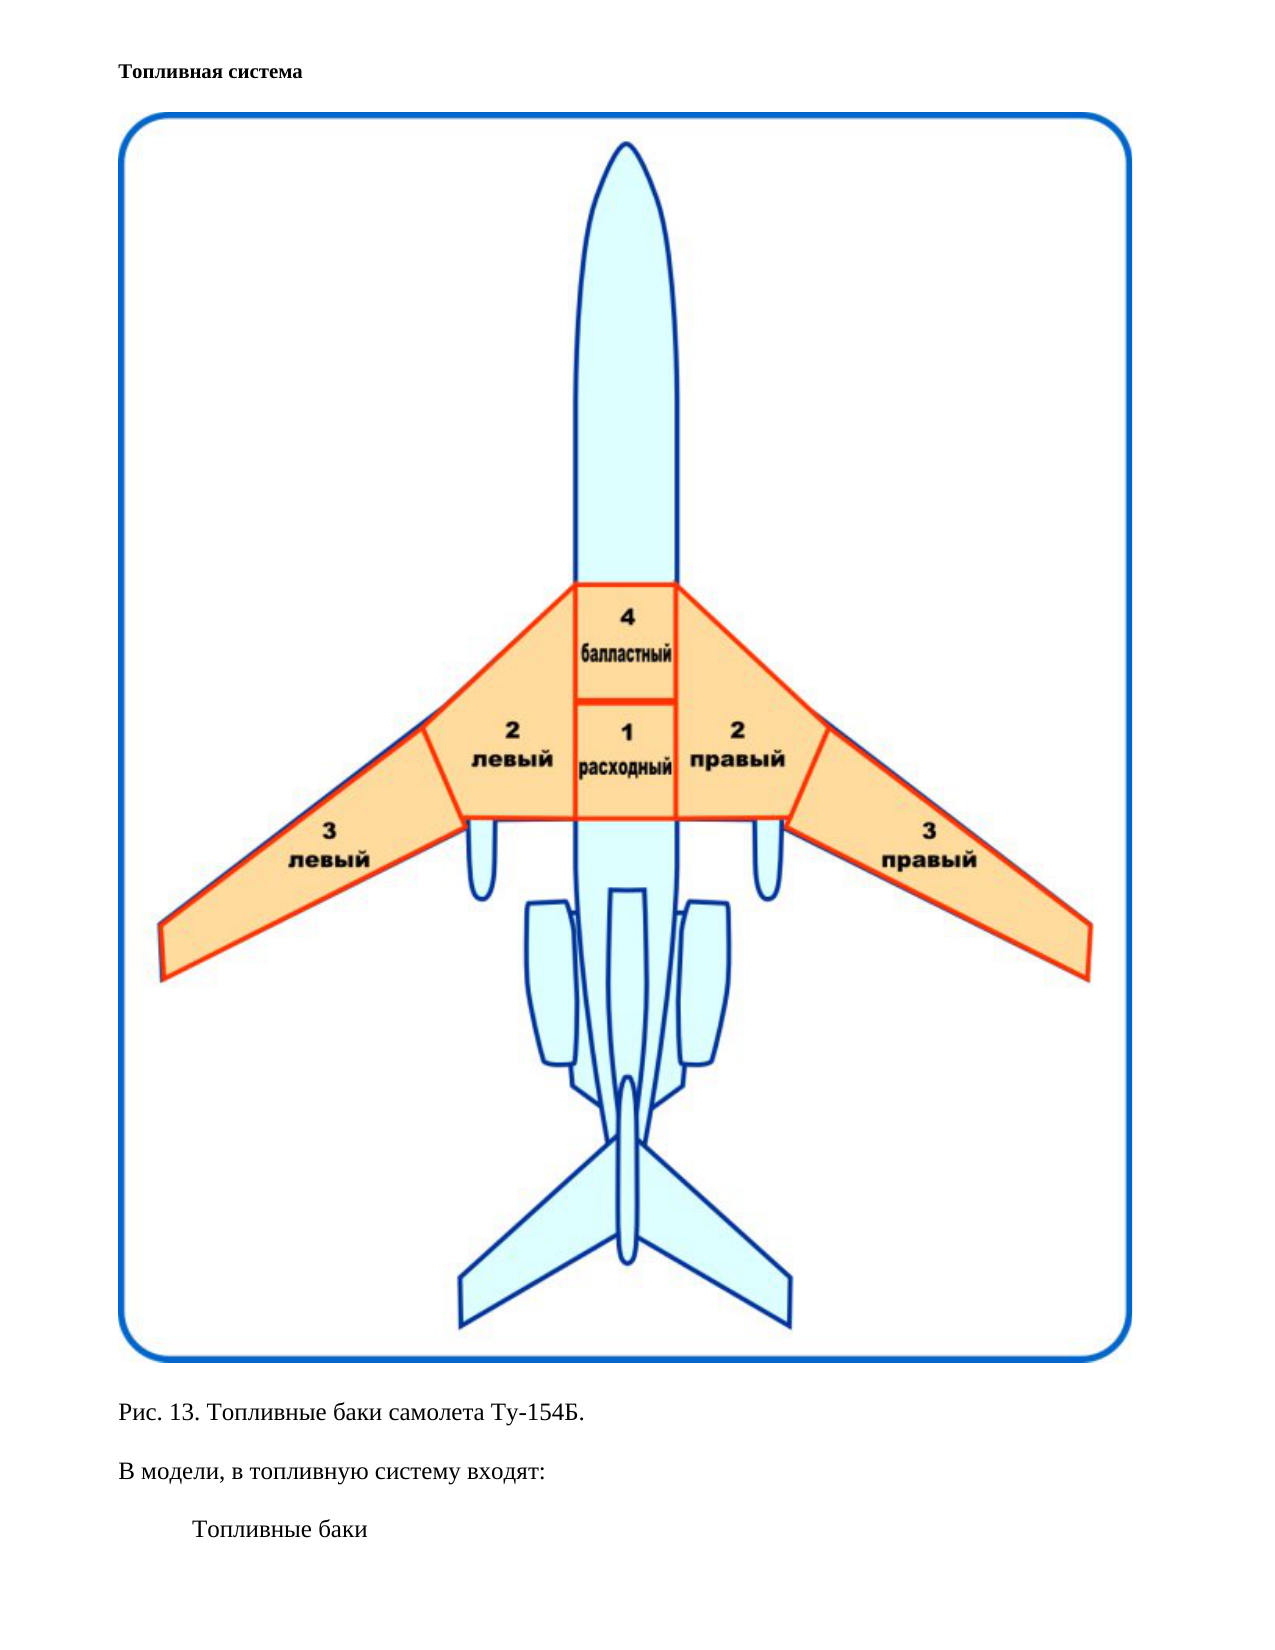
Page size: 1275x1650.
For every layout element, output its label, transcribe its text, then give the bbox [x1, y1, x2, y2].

picture [118, 112, 1133, 1363]
list Топливные баки [162, 1514, 1216, 1543]
text Рис. 13. Топливные баки самолета Ту-154Б. [118, 1397, 1216, 1426]
text В модели, в топливную систему входят: [118, 1456, 1216, 1484]
subtitle Топливная система [118, 59, 1216, 83]
